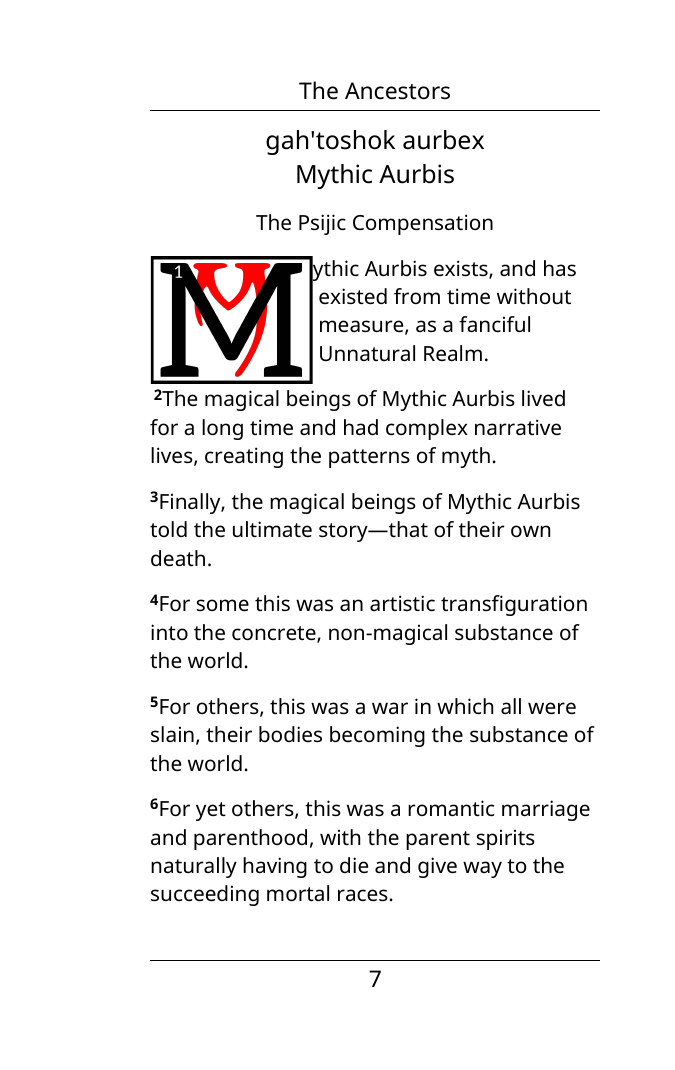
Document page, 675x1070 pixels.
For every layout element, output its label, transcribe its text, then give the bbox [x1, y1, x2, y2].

text 4For some this was an artistic transfiguration into the concrete, non-magical substance of the world. [150, 589, 600, 675]
text The Psijic Compensation [150, 208, 600, 237]
text 3Finally, the magical beings of Mythic Aurbis told the ultimate story—that of their own death. [150, 487, 600, 572]
text 2The magical beings of Mythic Aurbis lived for a long time and had complex narrative lives, creating the patterns of myth. [150, 384, 600, 470]
text Mythic Aurbis [150, 157, 600, 191]
text 6For yet others, this was a romantic marriage and parenthood, with the parent spirits naturally having to die and give way to the succeeding mortal races. [150, 794, 600, 908]
text existed from time without [313, 282, 600, 311]
text ythic Aurbis exists, and has [150, 254, 600, 282]
text 5For others, this was a war in which all were slain, their bodies becoming the substance of the world. [150, 692, 600, 777]
picture [150, 256, 313, 384]
text measure, as a fanciful [313, 311, 600, 339]
text Unnatural Realm. [313, 339, 600, 367]
text gah'toshok aurbex [150, 123, 600, 157]
